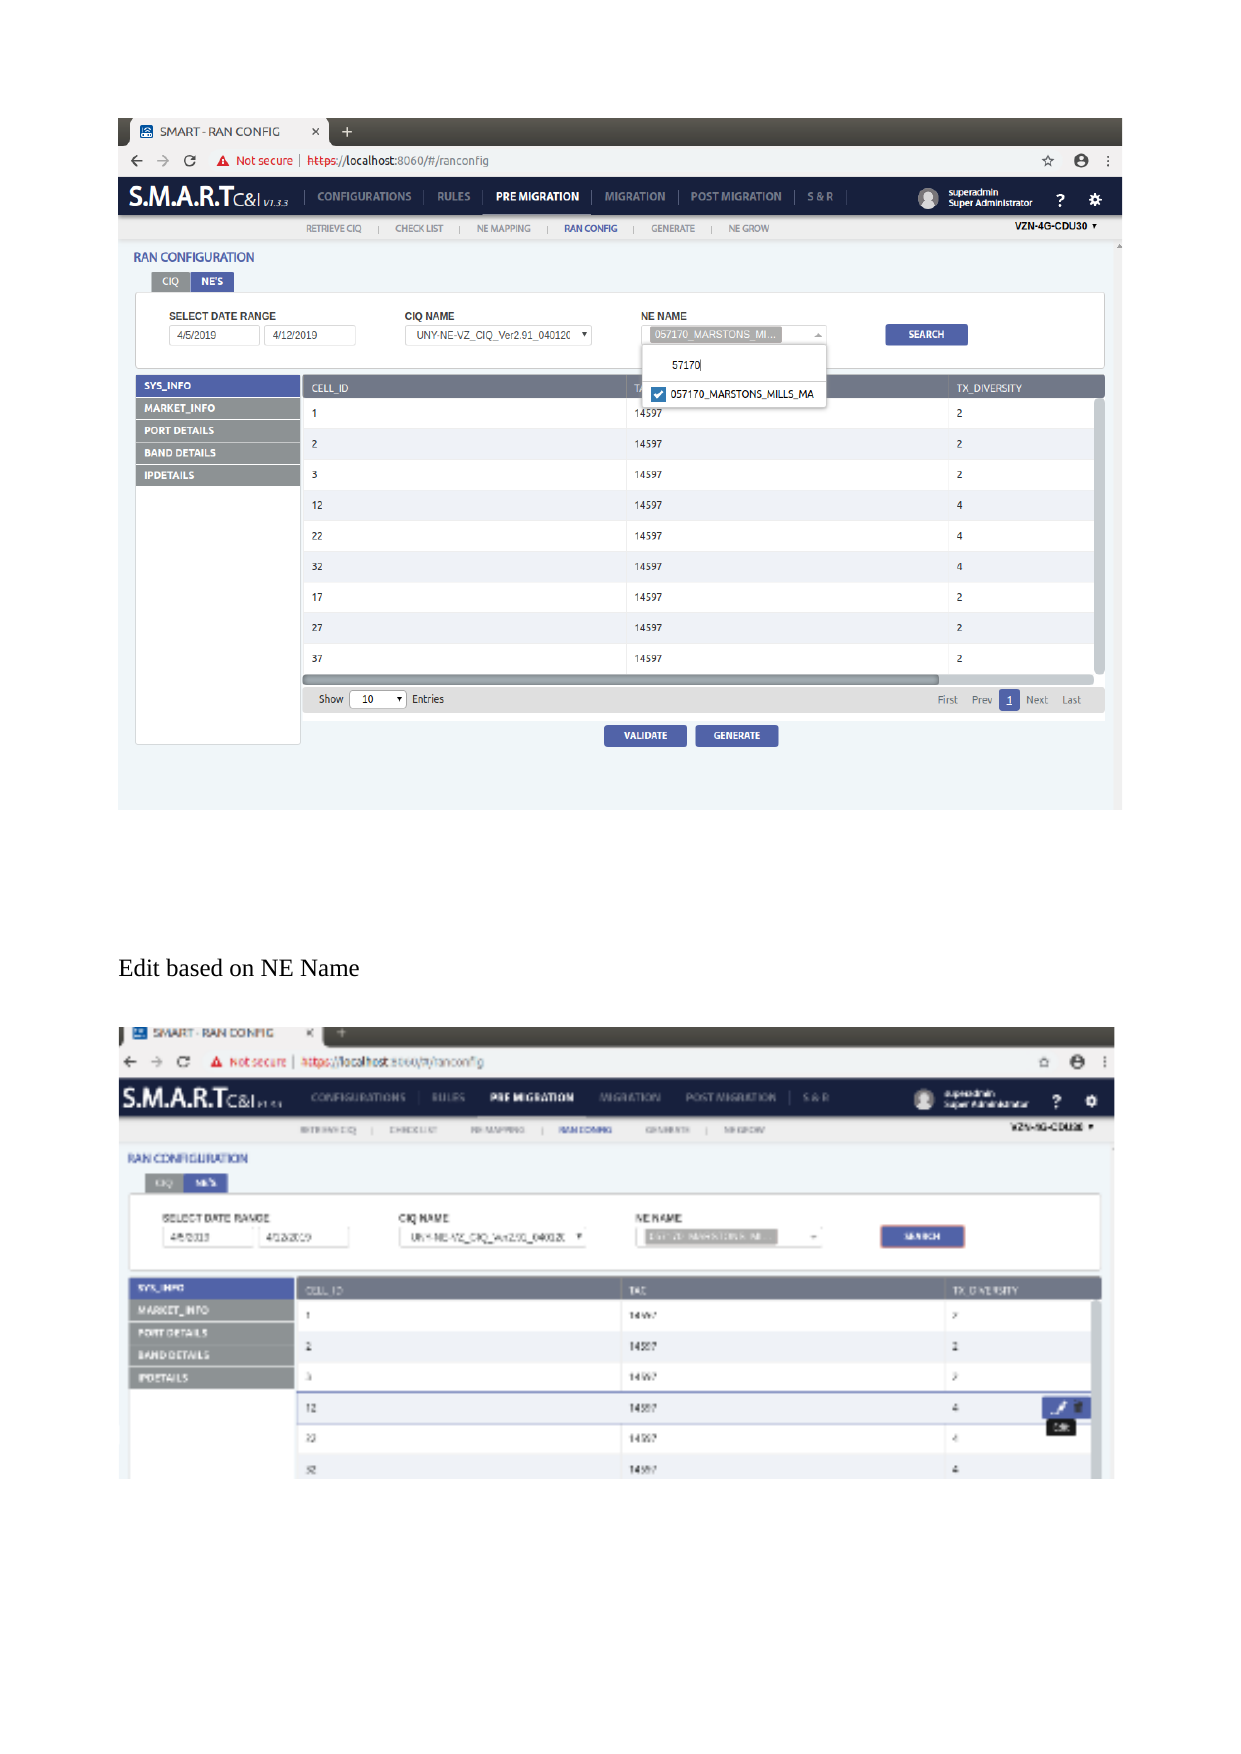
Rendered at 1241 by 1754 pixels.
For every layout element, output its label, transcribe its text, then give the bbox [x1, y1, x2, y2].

text Edit based on NE Name [118, 953, 1122, 982]
picture [118, 1027, 1115, 1479]
picture [118, 118, 1123, 810]
